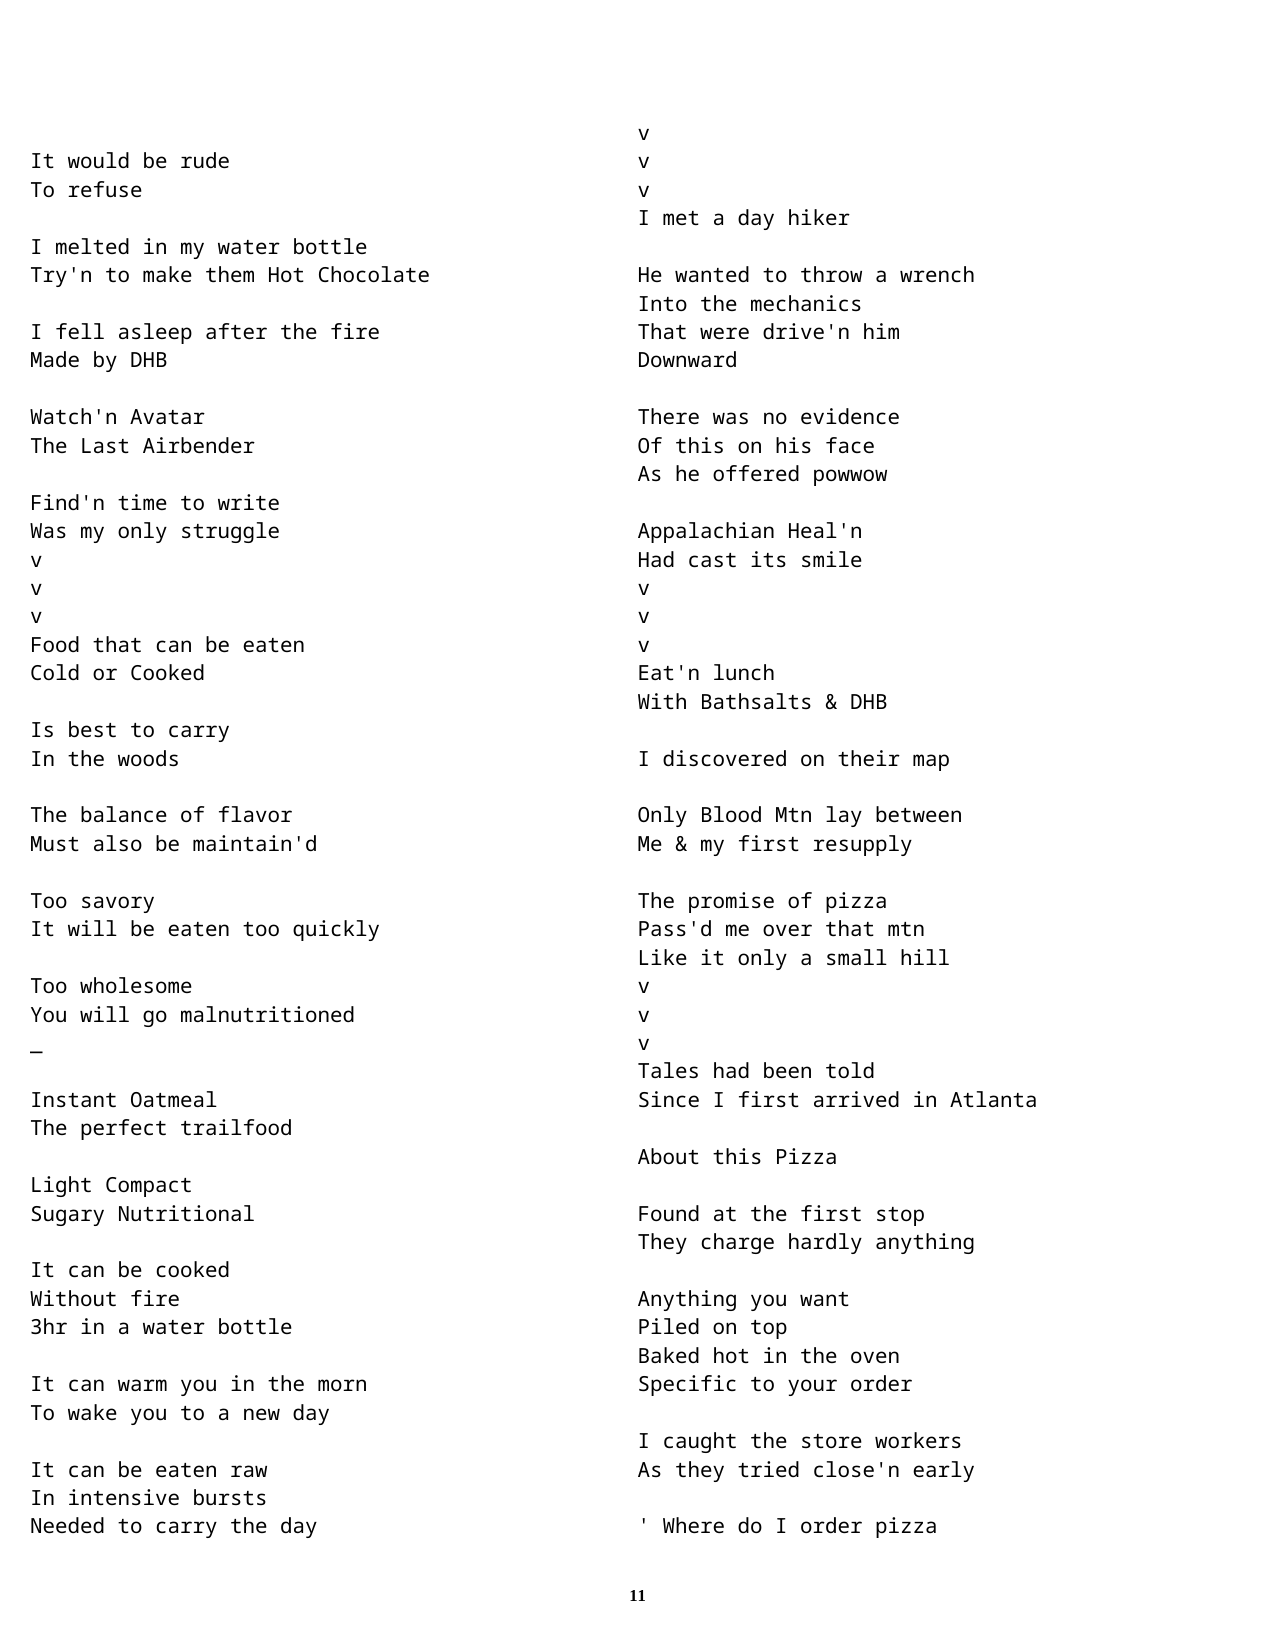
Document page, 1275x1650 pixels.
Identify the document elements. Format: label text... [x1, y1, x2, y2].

text Sugary Nutritional [30, 1199, 637, 1227]
text I discovered on their map [637, 744, 1245, 772]
text v [30, 573, 637, 602]
text As he offered powwow [637, 459, 1245, 488]
text Anything you want [637, 1284, 1245, 1312]
text v [637, 147, 1245, 175]
text In intensive bursts [30, 1483, 637, 1512]
text In the woods [30, 744, 637, 772]
text It can be eaten raw [30, 1455, 637, 1483]
text v [637, 573, 1245, 602]
text Of this on his face [637, 431, 1245, 459]
text You will go malnutritioned [30, 1000, 637, 1028]
text I melted in my water bottle [30, 232, 637, 260]
text As they tried close'n early [637, 1455, 1245, 1483]
text Like it only a small hill [637, 943, 1245, 971]
text He wanted to throw a wrench [637, 260, 1245, 289]
text Piled on top [637, 1312, 1245, 1341]
text It can warm you in the morn [30, 1369, 637, 1398]
text Downward [637, 346, 1245, 374]
text I met a day hiker [637, 203, 1245, 232]
text Made by DHB [30, 346, 637, 374]
text 3hr in a water bottle [30, 1312, 637, 1341]
text Instant Oatmeal [30, 1085, 637, 1113]
text To wake you to a new day [30, 1398, 637, 1426]
text To refuse [30, 175, 637, 203]
text They charge hardly anything [637, 1227, 1245, 1256]
text v [637, 602, 1245, 630]
text I fell asleep after the fire [30, 317, 637, 346]
text Since I first arrived in Atlanta [637, 1085, 1245, 1113]
text Must also be maintain'd [30, 829, 637, 857]
text Too wholesome [30, 971, 637, 1000]
text Into the mechanics [637, 289, 1245, 317]
text Find'n time to write [30, 488, 637, 516]
text The perfect trailfood [30, 1113, 637, 1142]
text v [637, 630, 1245, 658]
text Had cast its smile [637, 545, 1245, 573]
text Is best to carry [30, 715, 637, 744]
text v [637, 1000, 1245, 1028]
text Me & my first resupply [637, 829, 1245, 857]
text Only Blood Mtn lay between [637, 801, 1245, 829]
text Tales had been told [637, 1057, 1245, 1085]
text Appalachian Heal'n [637, 516, 1245, 545]
text Baked hot in the oven [637, 1341, 1245, 1369]
text Specific to your order [637, 1369, 1245, 1398]
text There was no evidence [637, 402, 1245, 431]
text v [637, 971, 1245, 1000]
text ' Where do I order pizza [637, 1512, 1245, 1540]
text I caught the store workers [637, 1426, 1245, 1455]
text It will be eaten too quickly [30, 914, 637, 943]
text v [637, 175, 1245, 203]
text v [30, 602, 637, 630]
text With Bathsalts & DHB [637, 687, 1245, 715]
text Try'n to make them Hot Chocolate [30, 260, 637, 289]
text The promise of pizza [637, 886, 1245, 914]
text Food that can be eaten [30, 630, 637, 658]
text Without fire [30, 1284, 637, 1312]
text It can be cooked [30, 1256, 637, 1284]
text The balance of flavor [30, 801, 637, 829]
text Was my only struggle [30, 516, 637, 545]
text Pass'd me over that mtn [637, 914, 1245, 943]
text The Last Airbender [30, 431, 637, 459]
text Light Compact [30, 1170, 637, 1199]
text Watch'n Avatar [30, 402, 637, 431]
text That were drive'n him [637, 317, 1245, 346]
text v [637, 118, 1245, 147]
text It would be rude [30, 147, 637, 175]
text Eat'n lunch [637, 658, 1245, 687]
text About this Pizza [637, 1142, 1245, 1170]
text v [637, 1028, 1245, 1057]
text Cold or Cooked [30, 658, 637, 687]
text Needed to carry the day [30, 1512, 637, 1540]
text v [30, 545, 637, 573]
text Too savory [30, 886, 637, 914]
text Found at the first stop [637, 1199, 1245, 1227]
text _ [30, 1028, 637, 1057]
